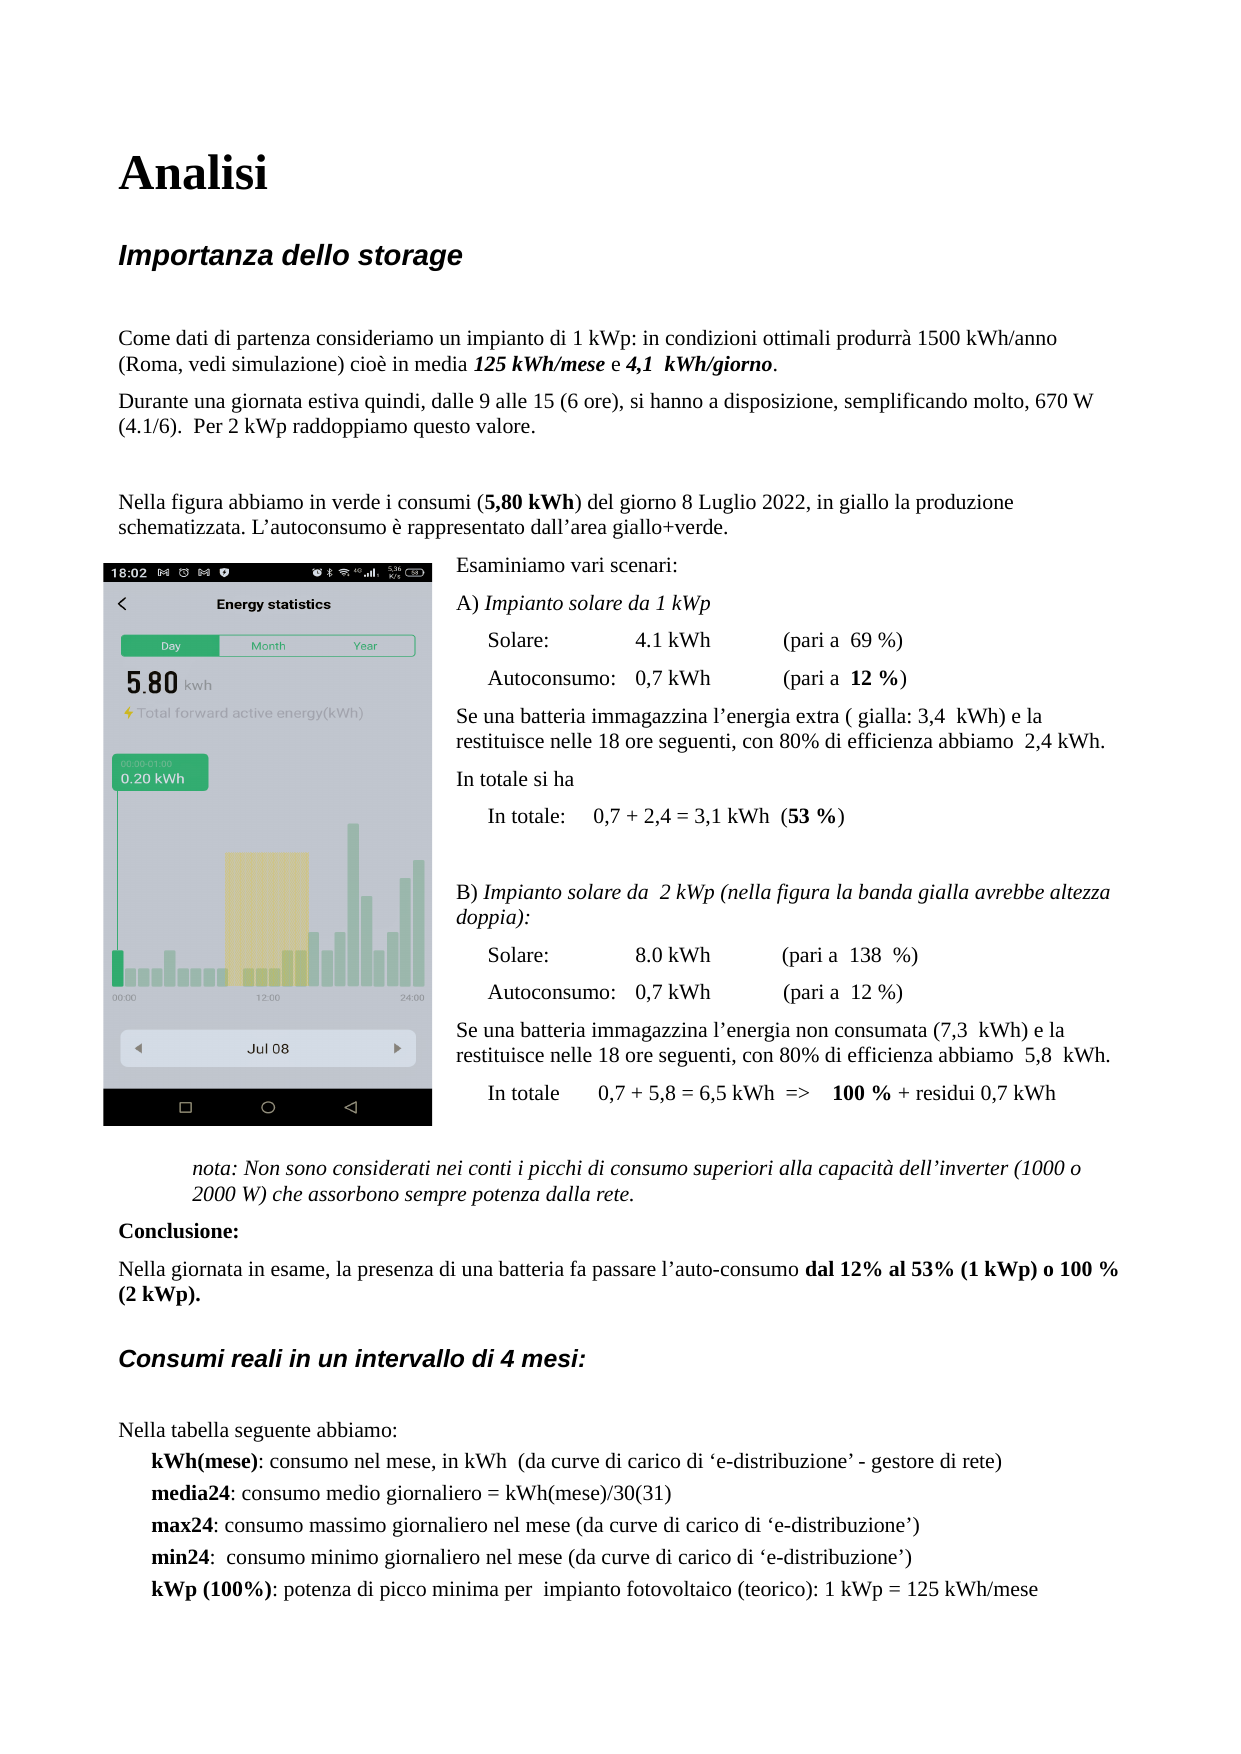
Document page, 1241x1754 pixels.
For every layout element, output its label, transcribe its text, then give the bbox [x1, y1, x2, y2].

subtitle Importanza dello storage [118, 238, 1122, 272]
text media24: consumo medio giornaliero = kWh(mese)/30(31) [118, 1480, 1122, 1506]
text min24: consumo minimo giornaliero nel mese (da curve di carico di ‘e-distribuzione’) [118, 1544, 1122, 1569]
text Conclusione: [118, 1218, 1122, 1243]
text A) Impianto solare da 1 kWp [433, 589, 1122, 615]
subtitle Consumi reali in un intervallo di 4 mesi: [118, 1344, 1122, 1372]
text Nella figura abbiamo in verde i consumi (5,80 kWh) del giorno 8 Luglio 2022, in giallo la produzione schematizzata. L’autoconsumo è rappresentato dall’area giallo+verde. [118, 489, 1122, 539]
picture [103, 563, 433, 1126]
text kWh(mese): consumo nel mese, in kWh (da curve di carico di ‘e-distribuzione’ - gestore di rete) [118, 1448, 1122, 1474]
text Solare: 4.1 kWh (pari a 69 %) [433, 627, 1122, 652]
text Solare: 8.0 kWh (pari a 138 %) [433, 942, 1122, 967]
text In totale si ha [433, 766, 1122, 791]
text B) Impianto solare da 2 kWp (nella figura la banda gialla avrebbe altezza doppia): [433, 879, 1122, 929]
text Nella giornata in esame, la presenza di una batteria fa passare l’auto-consumo dal 12% al 53% (1 kWp) o 100 % (2 kWp). [118, 1256, 1122, 1306]
text Esaminiamo vari scenari: [118, 552, 1122, 577]
text Autoconsumo: 0,7 kWh (pari a 12 %) [433, 665, 1122, 690]
text Autoconsumo: 0,7 kWh (pari a 12 %) [433, 979, 1122, 1004]
text Nella tabella seguente abbiamo: [118, 1417, 1122, 1442]
subtitle Analisi [118, 143, 1122, 201]
text Se una batteria immagazzina l’energia extra ( gialla: 3,4 kWh) e la restituisce nelle 18 ore seguenti, con 80% di efficienza abbiamo 2,4 kWh. [433, 703, 1122, 753]
text Se una batteria immagazzina l’energia non consumata (7,3 kWh) e la restituisce nelle 18 ore seguenti, con 80% di efficienza abbiamo 5,8 kWh. [433, 1017, 1122, 1067]
text In totale 0,7 + 5,8 = 6,5 kWh => 100 % + residui 0,7 kWh [433, 1080, 1122, 1105]
text Come dati di partenza consideriamo un impianto di 1 kWp: in condizioni ottimali produrrà 1500 kWh/anno (Roma, vedi simulazione) cioè in media 125 kWh/mese e 4,1 kWh/giorno. [118, 325, 1122, 376]
text Durante una giornata estiva quindi, dalle 9 alle 15 (6 ore), si hanno a disposizione, semplificando molto, 670 W (4.1/6). Per 2 kWp raddoppiamo questo valore. [118, 388, 1122, 439]
text nota: Non sono considerati nei conti i picchi di consumo superiori alla capacità dell’inverter (1000 o 2000 W) che assorbono sempre potenza dalla rete. [192, 1155, 1122, 1206]
text kWp (100%): potenza di picco minima per impianto fotovoltaico (teorico): 1 kWp = 125 kWh/mese [118, 1576, 1122, 1601]
text max24: consumo massimo giornaliero nel mese (da curve di carico di ‘e-distribuzione’) [118, 1512, 1122, 1537]
text In totale: 0,7 + 2,4 = 3,1 kWh (53 %) [433, 803, 1122, 828]
